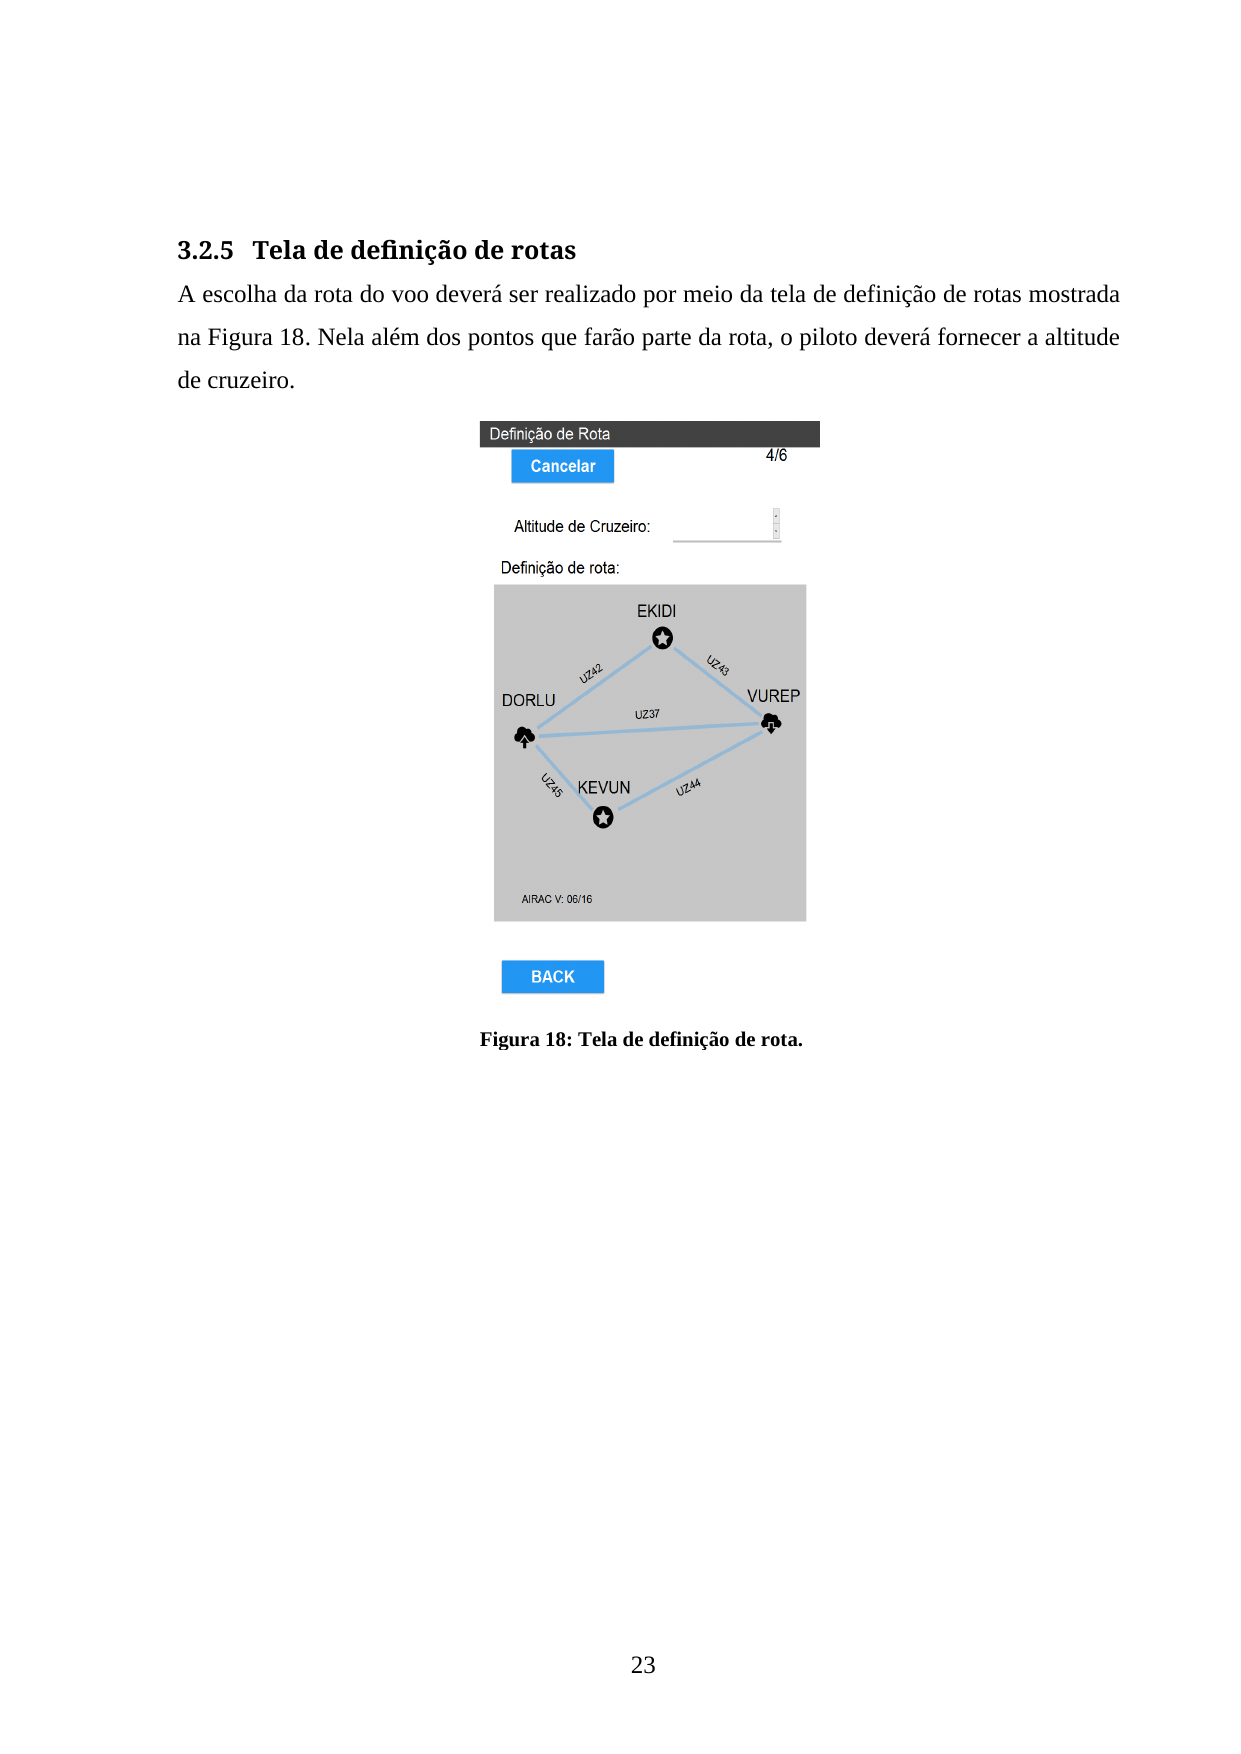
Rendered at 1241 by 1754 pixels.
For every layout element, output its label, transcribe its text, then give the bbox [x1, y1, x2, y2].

text Figura 18: Tela de definição de rota. [479, 1027, 820, 1049]
subtitle Tela de definição de rotas [177, 233, 1122, 267]
picture [479, 421, 820, 1027]
text A escolha da rota do voo deverá ser realizado por meio da tela de definição de rotas mostrada na Figura 18. Nela além dos pontos que farão parte da rota, o piloto deverá fornecer a altitude de cruzeiro. [177, 279, 1122, 394]
